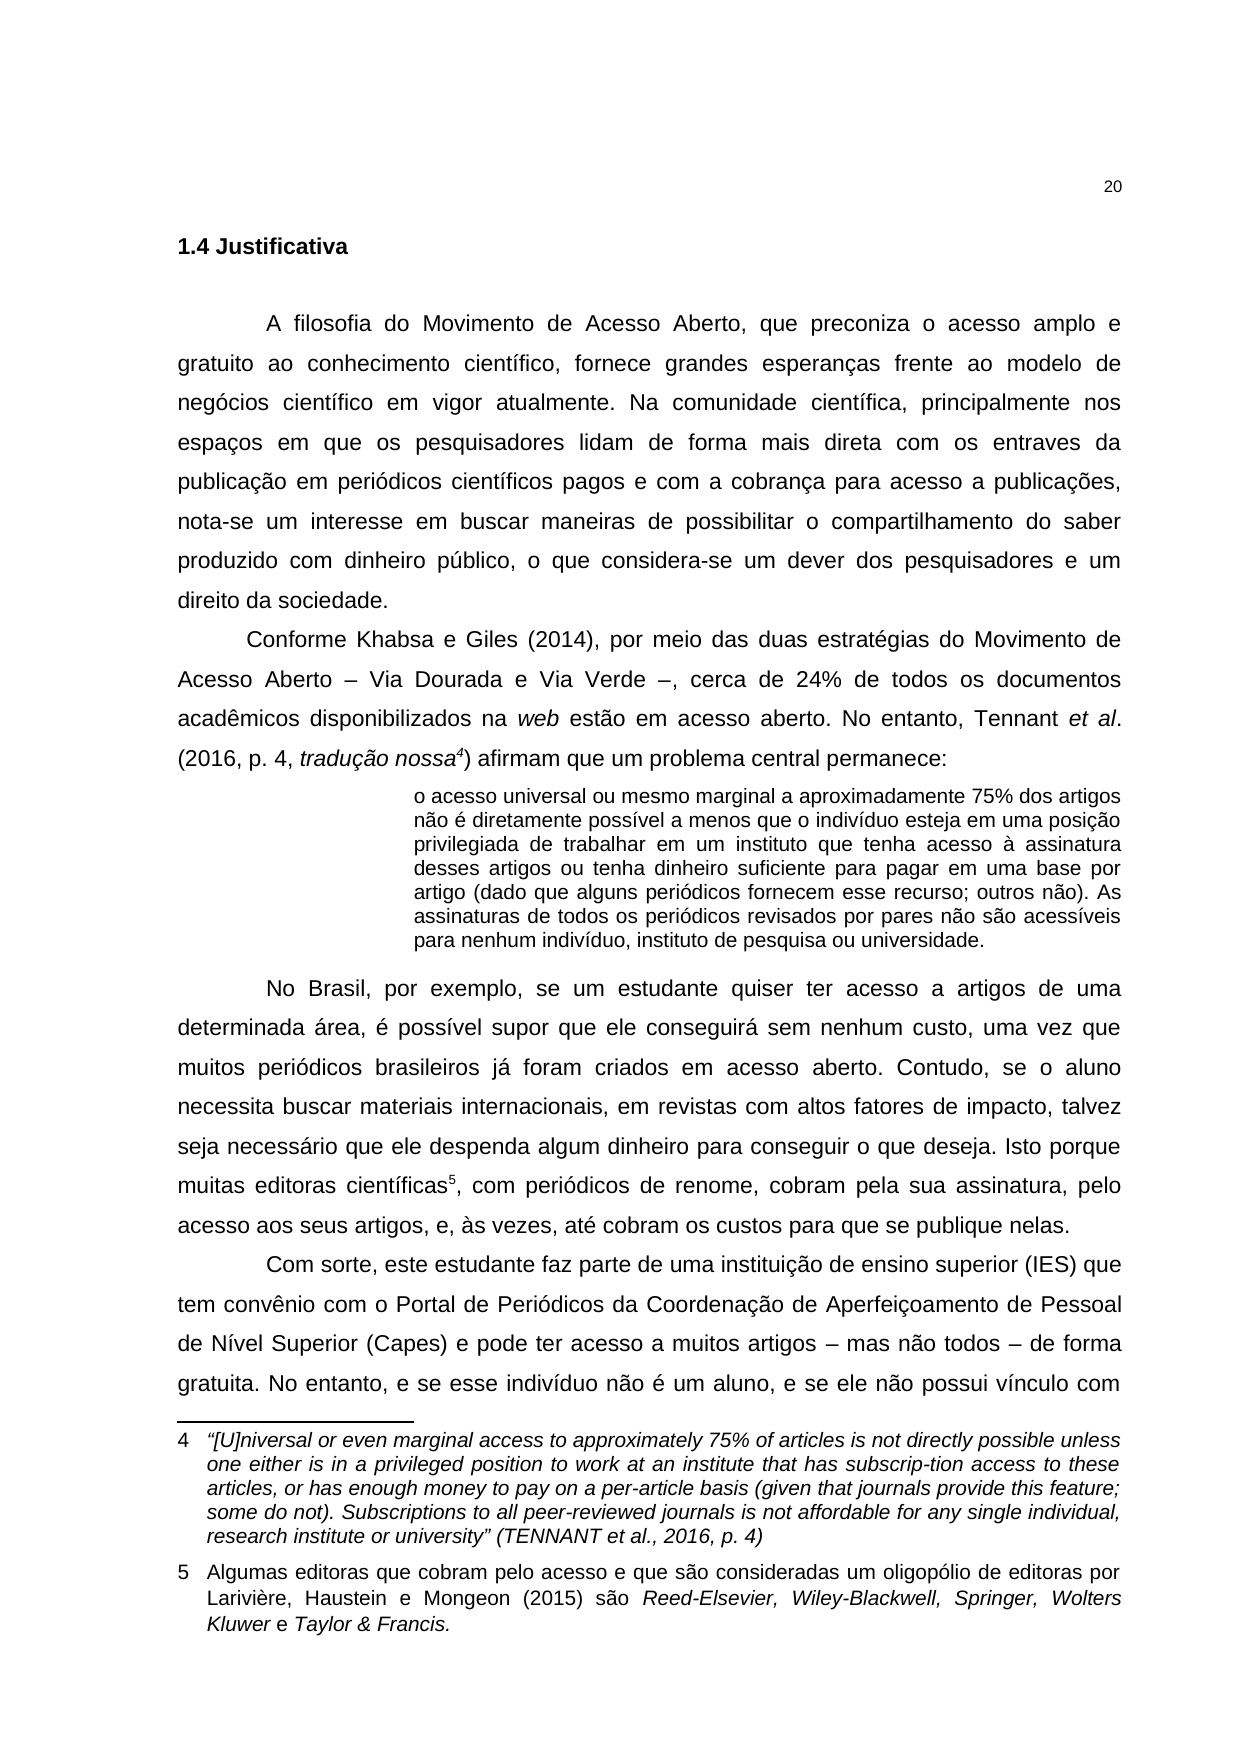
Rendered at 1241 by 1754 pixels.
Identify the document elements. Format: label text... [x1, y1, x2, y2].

text Algumas editoras que cobram pelo acesso e que são consideradas um oligopólio de editoras por Larivière, Haustein e Mongeon (2015) são Reed-Elsevier, Wiley-Blackwell, Springer, Wolters Kluwer e Taylor & Francis. [177, 1560, 1122, 1636]
text Com sorte, este estudante faz parte de uma instituição de ensino superior (IES) que tem convênio com o Portal de Periódicos da Coordenação de Aperfeiçoamento de Pessoal de Nível Superior (Capes) e pode ter acesso a muitos artigos – mas não todos – de forma gratuita. No entanto, e se esse indivíduo não é um aluno, e se ele não possui vínculo com [177, 1251, 1122, 1396]
text No Brasil, por exemplo, se um estudante quiser ter acesso a artigos de uma determinada área, é possível supor que ele conseguirá sem nenhum custo, uma vez que muitos periódicos brasileiros já foram criados em acesso aberto. Contudo, se o aluno necessita buscar materiais internacionais, em revistas com altos fatores de impacto, talvez seja necessário que ele despenda algum dinheiro para conseguir o que deseja. Isto porque muitas editoras científicas, com periódicos de renome, cobram pela sua assinatura, pelo acesso aos seus artigos, e, às vezes, até cobram os custos para que se publique nelas. [177, 975, 1122, 1238]
text “[U]niversal or even marginal access to approximately 75% of articles is not directly possible unless one either is in a privileged position to work at an institute that has subscrip-tion access to these articles, or has enough money to pay on a per-article basis (given that journals provide this feature; some do not). Subscriptions to all peer-reviewed journals is not affordable for any single individual, research institute or university” (TENNANT et al., 2016, p. 4) [177, 1428, 1122, 1548]
text A filosofia do Movimento de Acesso Aberto, que preconiza o acesso amplo e gratuito ao conhecimento científico, fornece grandes esperanças frente ao modelo de negócios científico em vigor atualmente. Na comunidade científica, principalmente nos espaços em que os pesquisadores lidam de forma mais direta com os entraves da publicação em periódicos científicos pagos e com a cobrança para acesso a publicações, nota-se um interesse em buscar maneiras de possibilitar o compartilhamento do saber produzido com dinheiro público, o que considera-se um dever dos pesquisadores e um direito da sociedade. [177, 310, 1122, 613]
subtitle 1.4 Justificativa [177, 233, 1122, 260]
text o acesso universal ou mesmo marginal a aproximadamente 75% dos artigos não é diretamente possível a menos que o indivíduo esteja em uma posição privilegiada de trabalhar em um instituto que tenha acesso à assinatura desses artigos ou tenha dinheiro suficiente para pagar em uma base por artigo (dado que alguns periódicos fornecem esse recurso; outros não). As assinaturas de todos os periódicos revisados por pares não são acessíveis para nenhum indivíduo, instituto de pesquisa ou universidade. [413, 784, 1122, 952]
text Conforme Khabsa e Giles (2014), por meio das duas estratégias do Movimento de Acesso Aberto – Via Dourada e Via Verde –, cerca de 24% de todos os documentos acadêmicos disponibilizados na web estão em acesso aberto. No entanto, Tennant et al. (2016, p. 4, tradução nossa) afirmam que um problema central permanece: [177, 626, 1122, 771]
